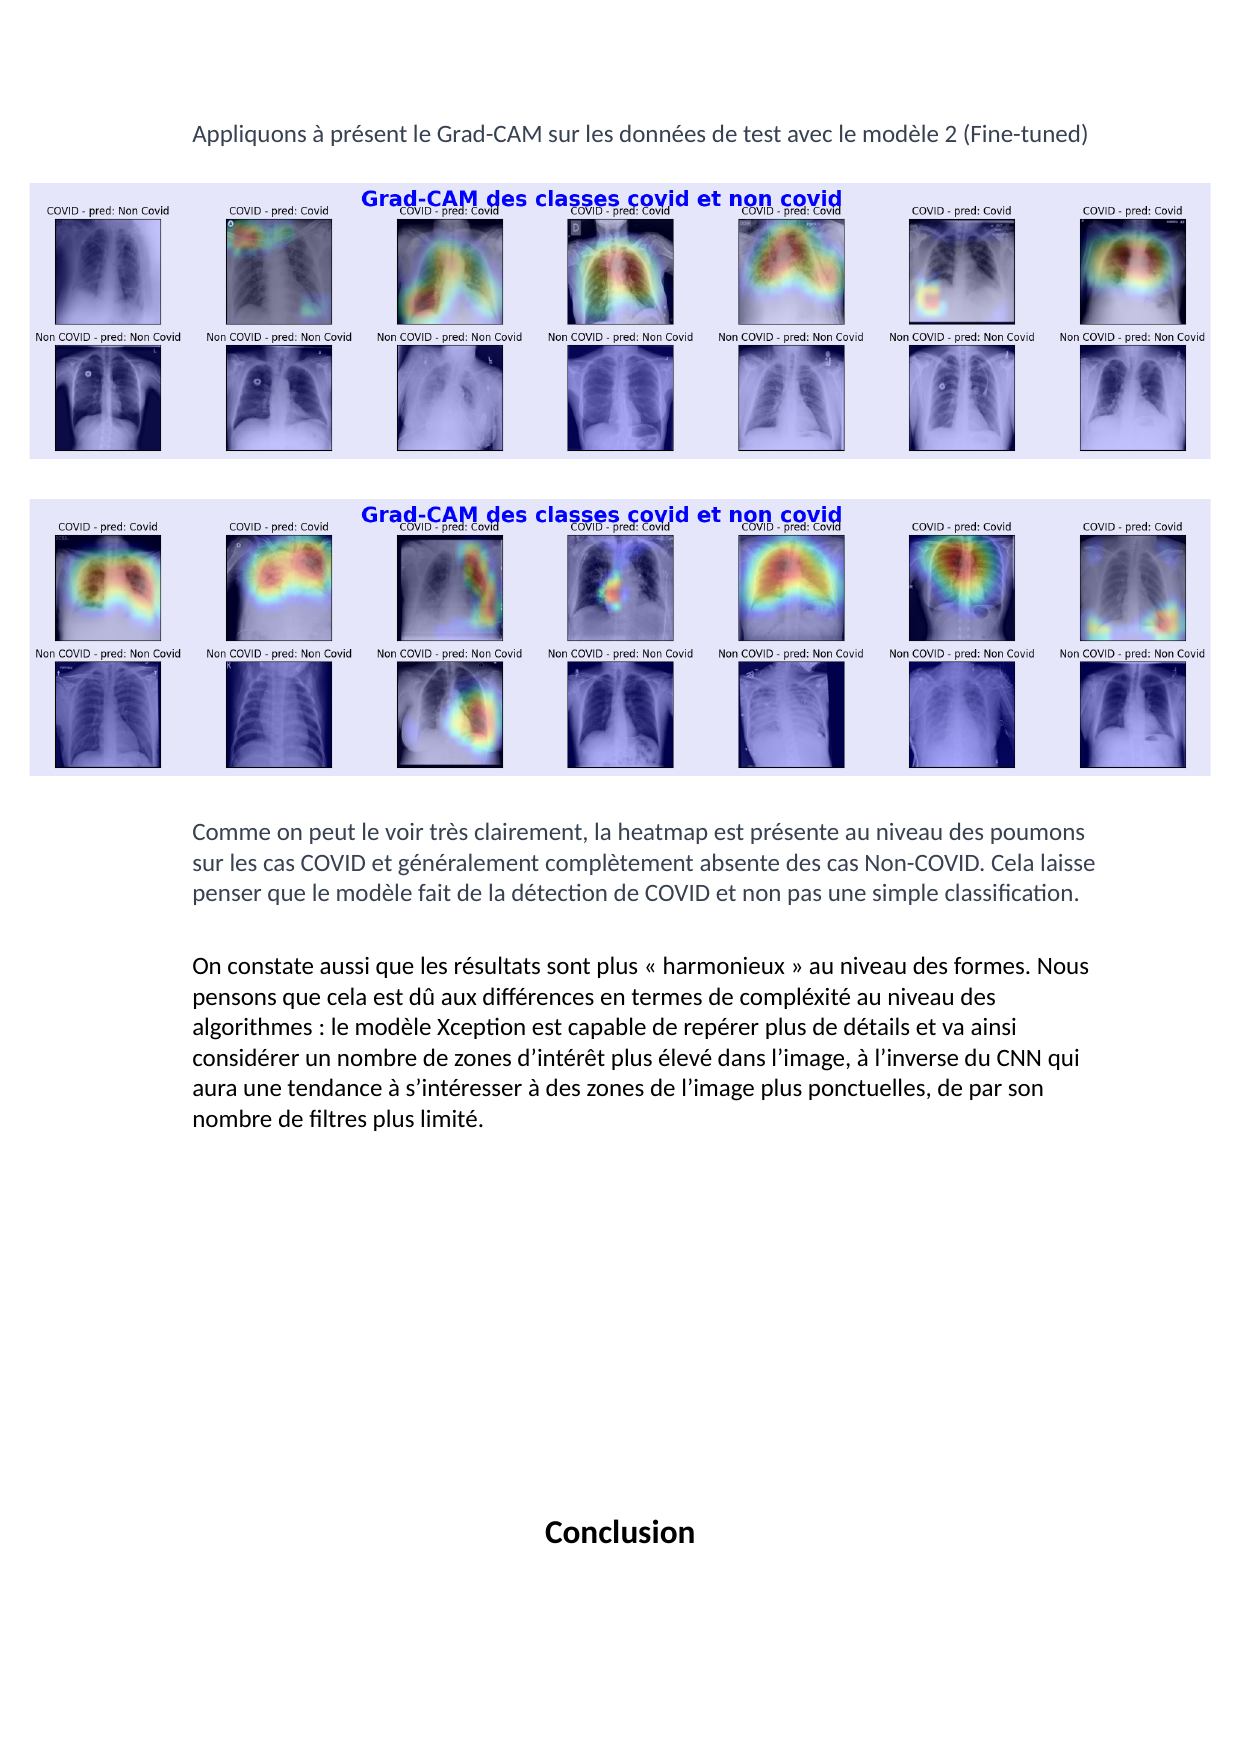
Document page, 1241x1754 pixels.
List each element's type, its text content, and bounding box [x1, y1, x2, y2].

picture [29, 499, 1211, 776]
text Appliquons à présent le Grad-CAM sur les données de test avec le modèle 2 (Fine-tuned) [192, 118, 1122, 149]
picture [29, 183, 1211, 459]
text Conclusion [118, 1511, 1122, 1551]
text Comme on peut le voir très clairement, la heatmap est présente au niveau des poumons sur les cas COVID et généralement complètement absente des cas Non-COVID. Cela laisse penser que le modèle fait de la détection de COVID et non pas une simple classification. [192, 816, 1122, 908]
text On constate aussi que les résultats sont plus « harmonieux » au niveau des formes. Nous pensons que cela est dû aux différences en termes de compléxité au niveau des algorithmes : le modèle Xception est capable de repérer plus de détails et va ainsi considérer un nombre de zones d’intérêt plus élevé dans l’image, à l’inverse du CNN qui aura une tendance à s’intéresser à des zones de l’image plus ponctuelles, de par son nombre de filtres plus limité. [192, 919, 1122, 1133]
